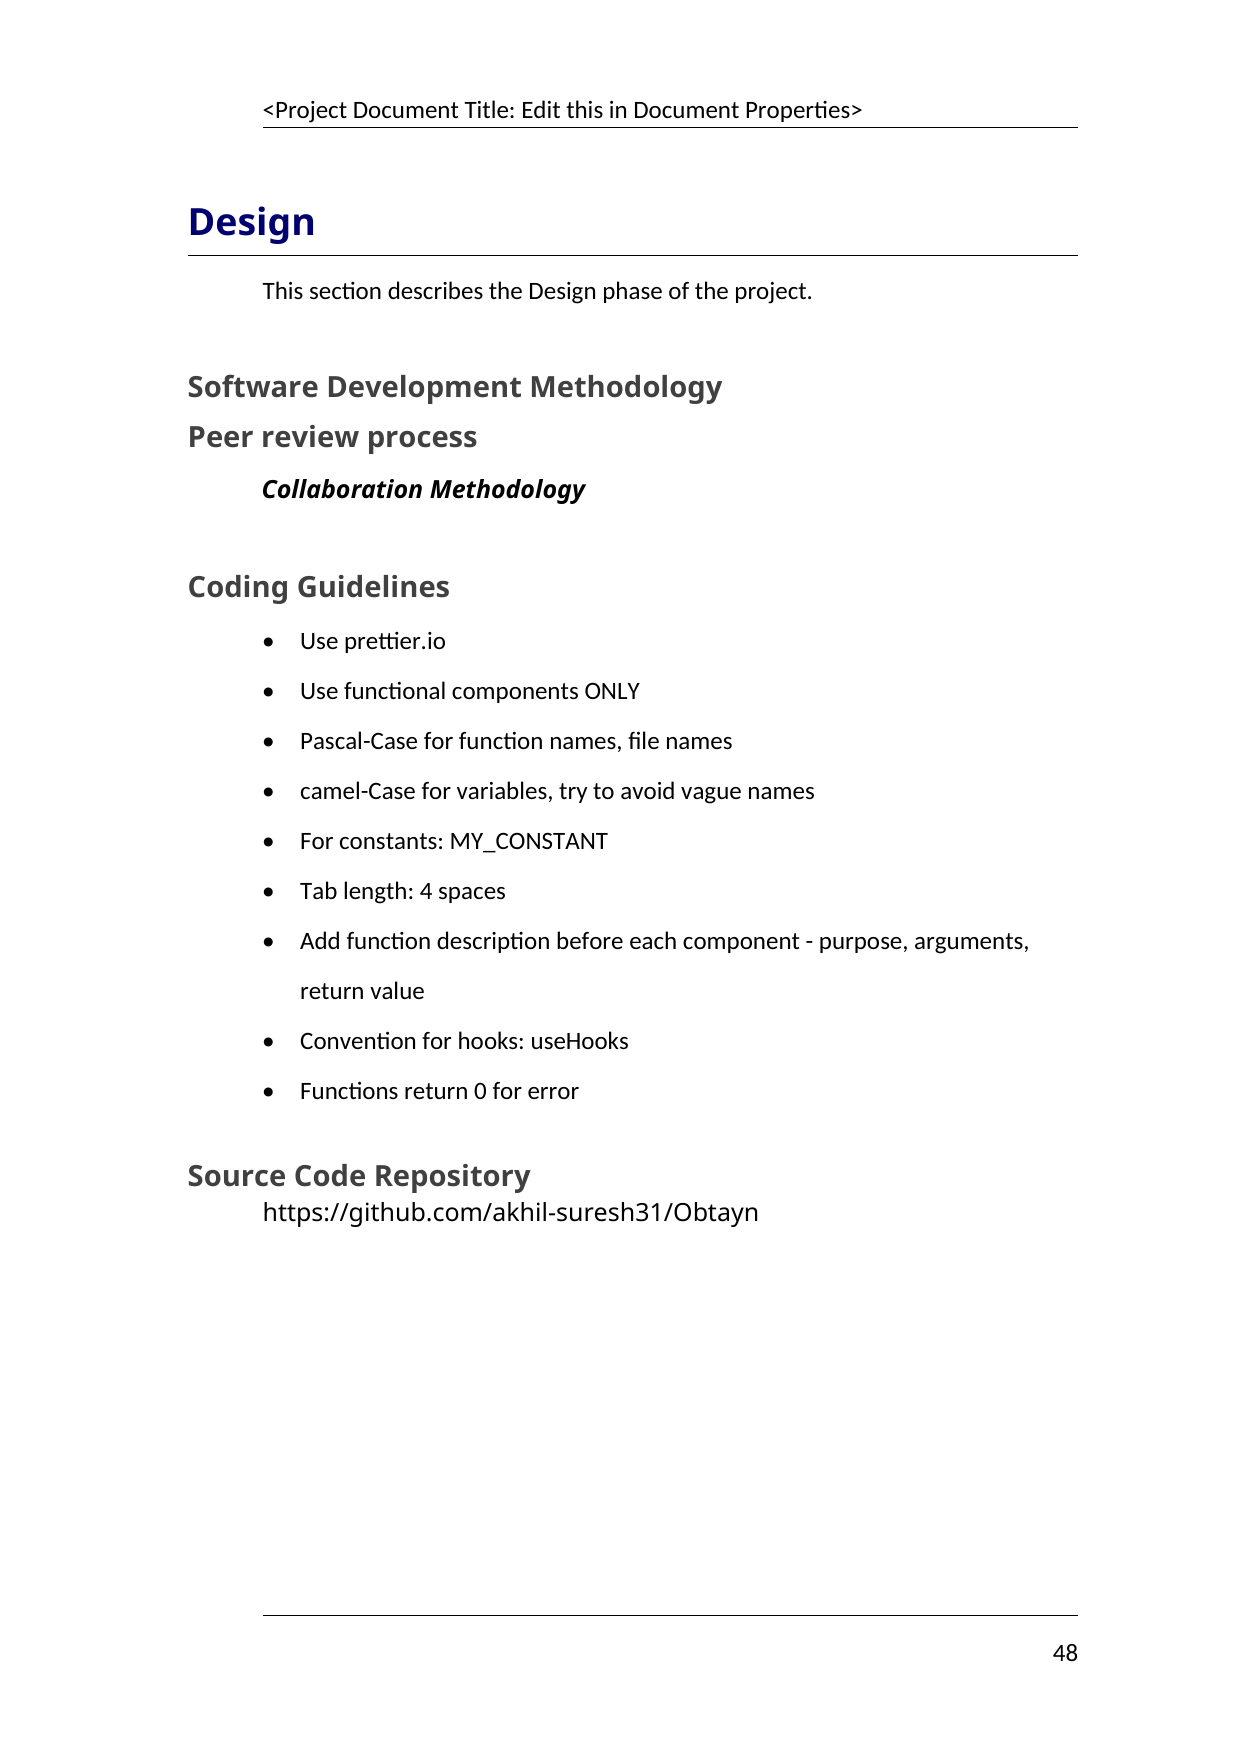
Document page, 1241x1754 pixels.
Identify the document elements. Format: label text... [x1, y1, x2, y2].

list Tab length: 4 spaces [262, 856, 1078, 906]
list Use functional components ONLY [262, 656, 1078, 706]
list camel-Case for variables, try to avoid vague names [262, 756, 1078, 806]
subtitle Design [187, 195, 1078, 256]
subtitle Peer review process [187, 406, 1078, 456]
subtitle Coding Guidelines [187, 556, 1078, 606]
list For constants: MY_CONSTANT [262, 806, 1078, 856]
list Pascal-Case for function names, file names [262, 706, 1078, 756]
subtitle Software Development Methodology [187, 356, 1078, 406]
list Use prettier.io [262, 606, 1078, 656]
text https://github.com/akhil-suresh31/Obtayn [187, 1195, 1078, 1229]
list Add function description before each component - purpose, arguments, return value [262, 906, 1078, 1006]
list Convention for hooks: useHooks [262, 1006, 1078, 1056]
text This section describes the Design phase of the project. [262, 256, 1078, 306]
subtitle Source Code Repository [187, 1145, 1078, 1195]
list Functions return 0 for error [262, 1056, 1078, 1106]
subtitle Collaboration Methodology [261, 456, 1078, 506]
